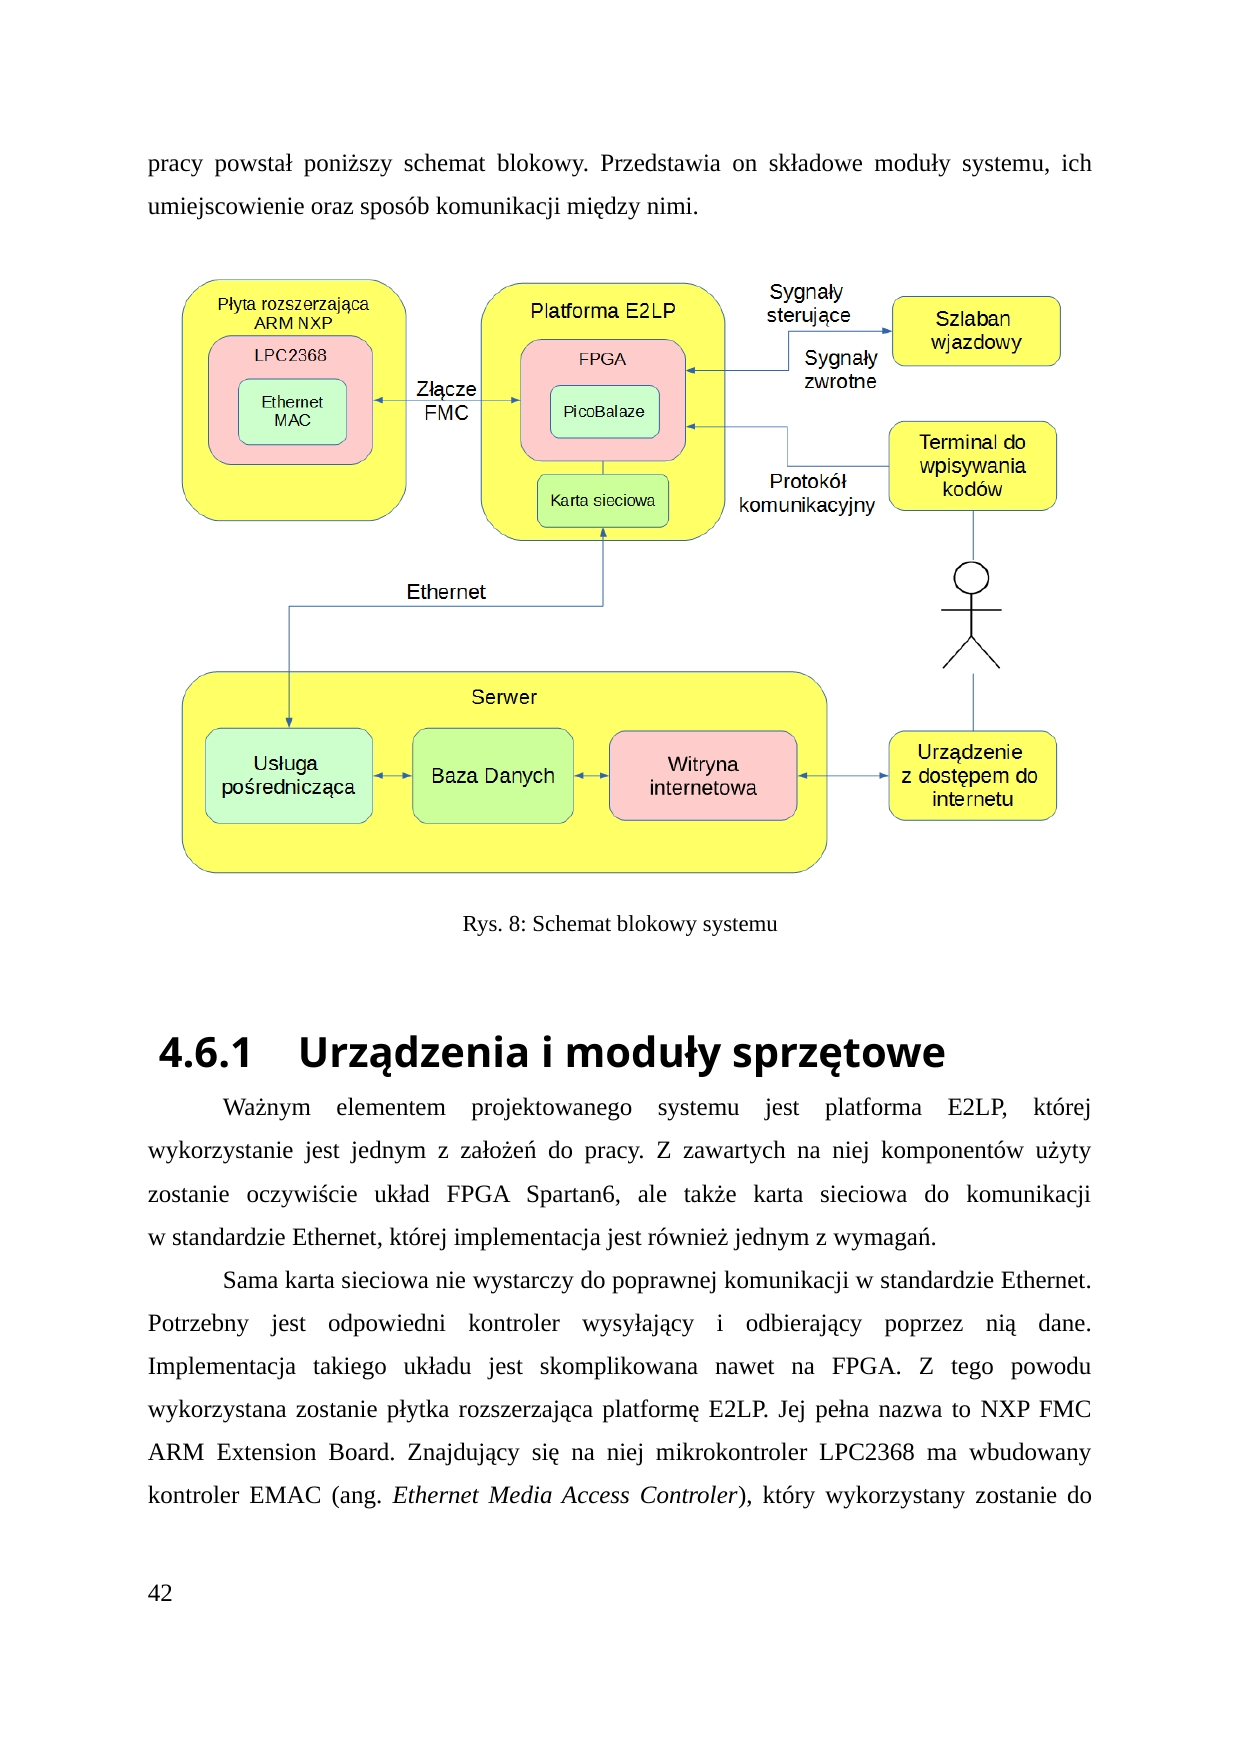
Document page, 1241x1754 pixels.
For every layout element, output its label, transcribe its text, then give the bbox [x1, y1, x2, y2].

picture [132, 246, 1109, 911]
text Sama karta sieciowa nie wystarczy do poprawnej komunikacji w standardzie Ethernet. Potrzebny jest odpowiedni kontroler wysyłający i odbierający poprzez nią dane. Implementacja takiego układu jest skomplikowana nawet na FPGA. Z tego powodu wykorzystana zostanie płytka rozszerzająca platformę E2LP. Jej pełna nazwa to NXP FMC ARM Extension Board. Znajdujący się na niej mikrokontroler LPC2368 ma wbudowany kontroler EMAC (ang. Ethernet Media Access Controler), który wykorzystany zostanie do [148, 1265, 1093, 1509]
subtitle Urządzenia i moduły sprzętowe [148, 1023, 1093, 1080]
text Ważnym elementem projektowanego systemu jest platforma E2LP, której wykorzystanie jest jednym z założeń do pracy. Z zawartych na niej komponentów użyty zostanie oczywiście układ FPGA Spartan6, ale także karta sieciowa do komunikacji w standardzie Ethernet, której implementacja jest również jednym z wymagań. [148, 1092, 1093, 1251]
text pracy powstał poniższy schemat blokowy. Przedstawia on składowe moduły systemu, ich umiejscowienie oraz sposób komunikacji między nimi. [148, 148, 1093, 219]
text Rys. 8: Schemat blokowy systemu [132, 911, 1109, 937]
